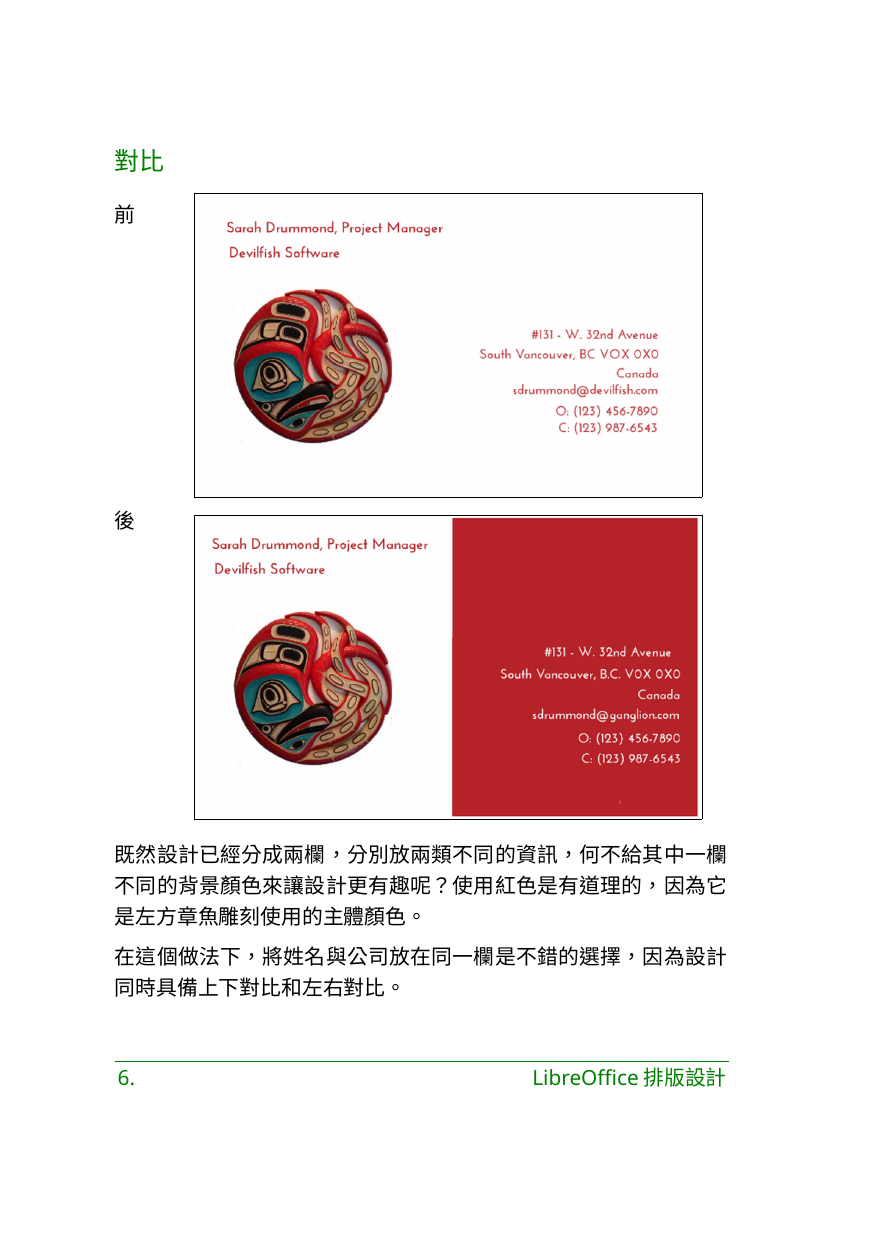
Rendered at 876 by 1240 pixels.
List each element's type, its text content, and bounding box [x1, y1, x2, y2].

text 既然設計已經分成兩欄，分別放兩類不同的資訊，何不給其中一欄不同的背景顏色來讓設計更有趣呢？使用紅色是有道理的，因為它是左方章魚雕刻使用的主體顏色。 [114, 837, 729, 931]
table_header 前 [115, 193, 194, 499]
text 在這個做法下，將姓名與公司放在同一欄是不錯的選擇，因為設計同時具備上下對比和左右對比。 [114, 939, 729, 1002]
table_header [194, 193, 729, 499]
picture [197, 195, 699, 495]
table_cell 後 [115, 499, 194, 821]
subtitle 對比 [114, 146, 729, 177]
table_cell [194, 499, 729, 821]
picture [197, 517, 699, 817]
